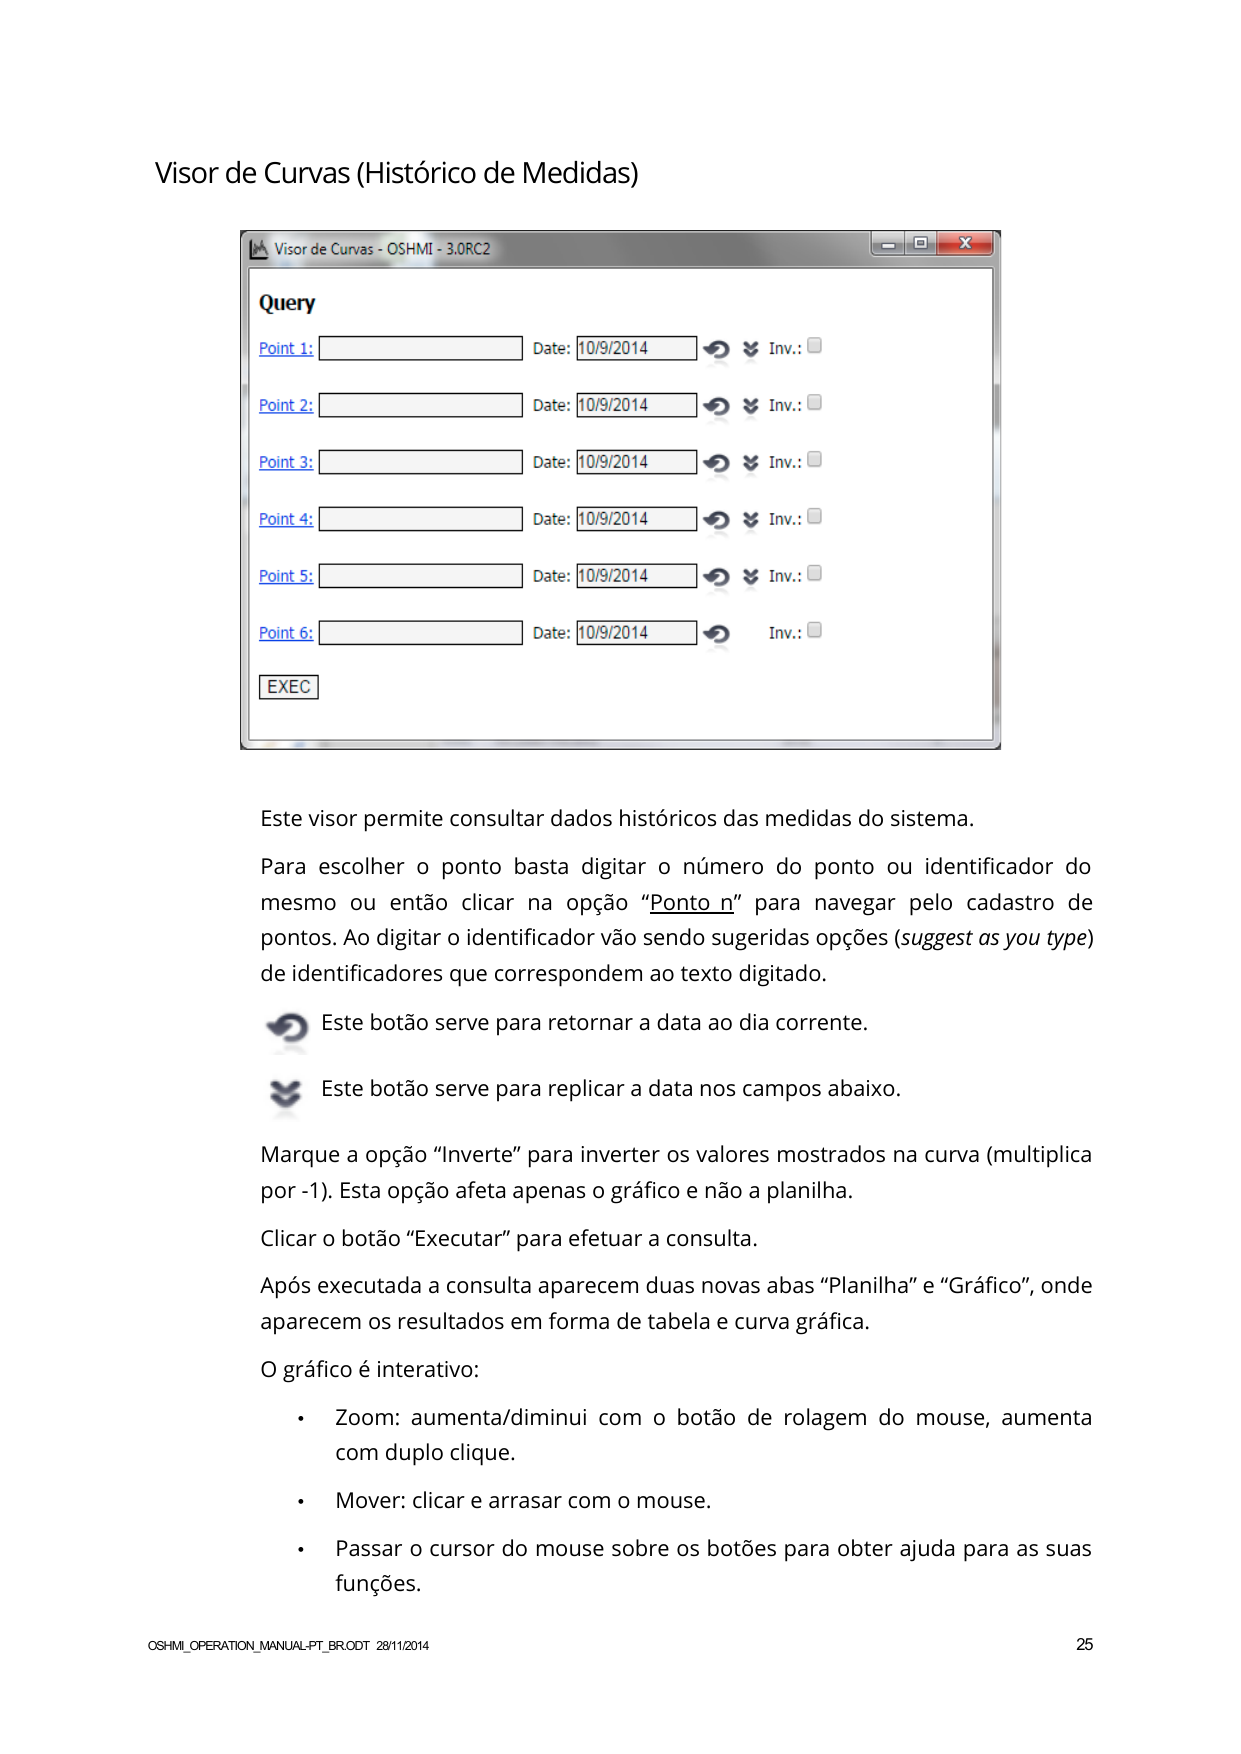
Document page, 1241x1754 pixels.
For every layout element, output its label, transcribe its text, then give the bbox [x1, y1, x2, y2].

list Passar o cursor do mouse sobre os botões para obter ajuda para as suas funções. [298, 1533, 1093, 1598]
picture [240, 230, 1002, 750]
text Este botão serve para retornar a data ao dia corrente. [316, 1006, 1093, 1054]
text Marque a opção “Inverte” para inverter os valores mostrados na curva (multiplica por -1). Esta opção afeta apenas o gráfico e não a planilha. [260, 1139, 1093, 1205]
text O gráfico é interativo: [260, 1354, 1093, 1383]
picture [260, 1005, 316, 1055]
text Clicar o botão “Executar” para efetuar a consulta. [260, 1223, 1093, 1252]
text Este botão serve para replicar a data nos campos abaixo. [316, 1072, 1093, 1121]
text Para escolher o ponto basta digitar o número do ponto ou identificador do mesmo ou então clicar na opção “Ponto_n” para navegar pelo cadastro de pontos. Ao digitar o identificador vão sendo sugeridas opções (suggest as you type) de identificadores que correspondem ao texto digitado. [260, 851, 1093, 988]
picture [260, 1072, 316, 1122]
text Este visor permite consultar dados históricos das medidas do sistema. [260, 803, 1093, 833]
text Após executada a consulta aparecem duas novas abas “Planilha” e “Gráfico”, onde aparecem os resultados em forma de tabela e curva gráfica. [260, 1270, 1093, 1336]
list Zoom: aumenta/diminui com o botão de rolagem do mouse, aumenta com duplo clique. [298, 1401, 1093, 1467]
list Mover: clicar e arrasar com o mouse. [298, 1485, 1093, 1515]
subtitle Visor de Curvas (Histórico de Medidas) [149, 146, 1093, 211]
